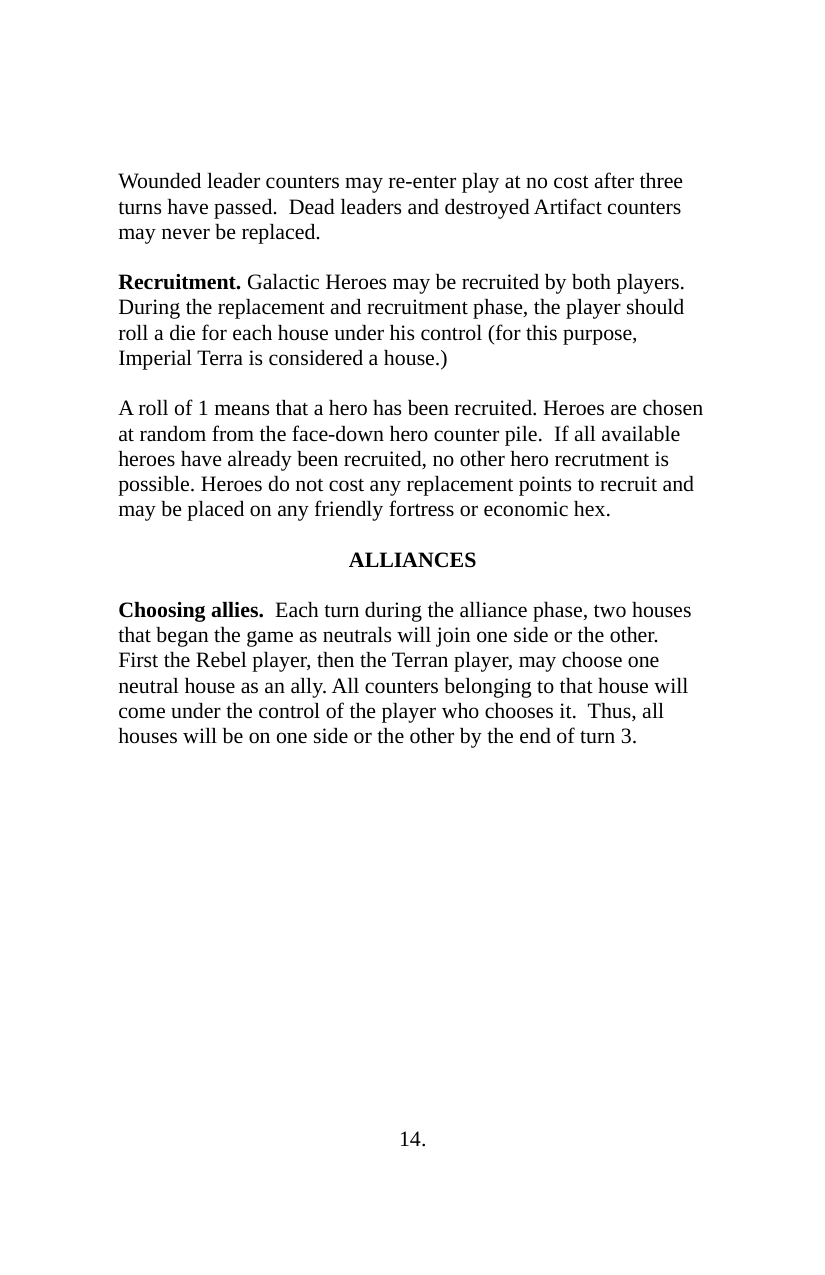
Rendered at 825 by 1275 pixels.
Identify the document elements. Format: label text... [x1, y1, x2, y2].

text Choosing allies. Each turn during the alliance phase, two houses that began the game as neutrals will join one side or the other. First the Rebel player, then the Terran player, may choose one neutral house as an ally. All counters belonging to that house will come under the control of the player who chooses it. Thus, all houses will be on one side or the other by the end of turn 3. [118, 597, 707, 748]
text A roll of 1 means that a hero has been recruited. Heroes are chosen at random from the face-down hero counter pile. If all available heroes have already been recruited, no other hero recrutment is possible. Heroes do not cost any replacement points to recruit and may be placed on any friendly fortress or economic hex. [118, 395, 707, 521]
text ALLIANCES [118, 547, 707, 572]
text 14. [118, 1126, 707, 1152]
text Recruitment. Galactic Heroes may be recruited by both players. During the replacement and recruitment phase, the player should roll a die for each house under his control (for this purpose, Imperial Terra is considered a house.) [118, 269, 707, 370]
text Wounded leader counters may re-enter play at no cost after three turns have passed. Dead leaders and destroyed Artifact counters may never be replaced. [118, 168, 707, 244]
